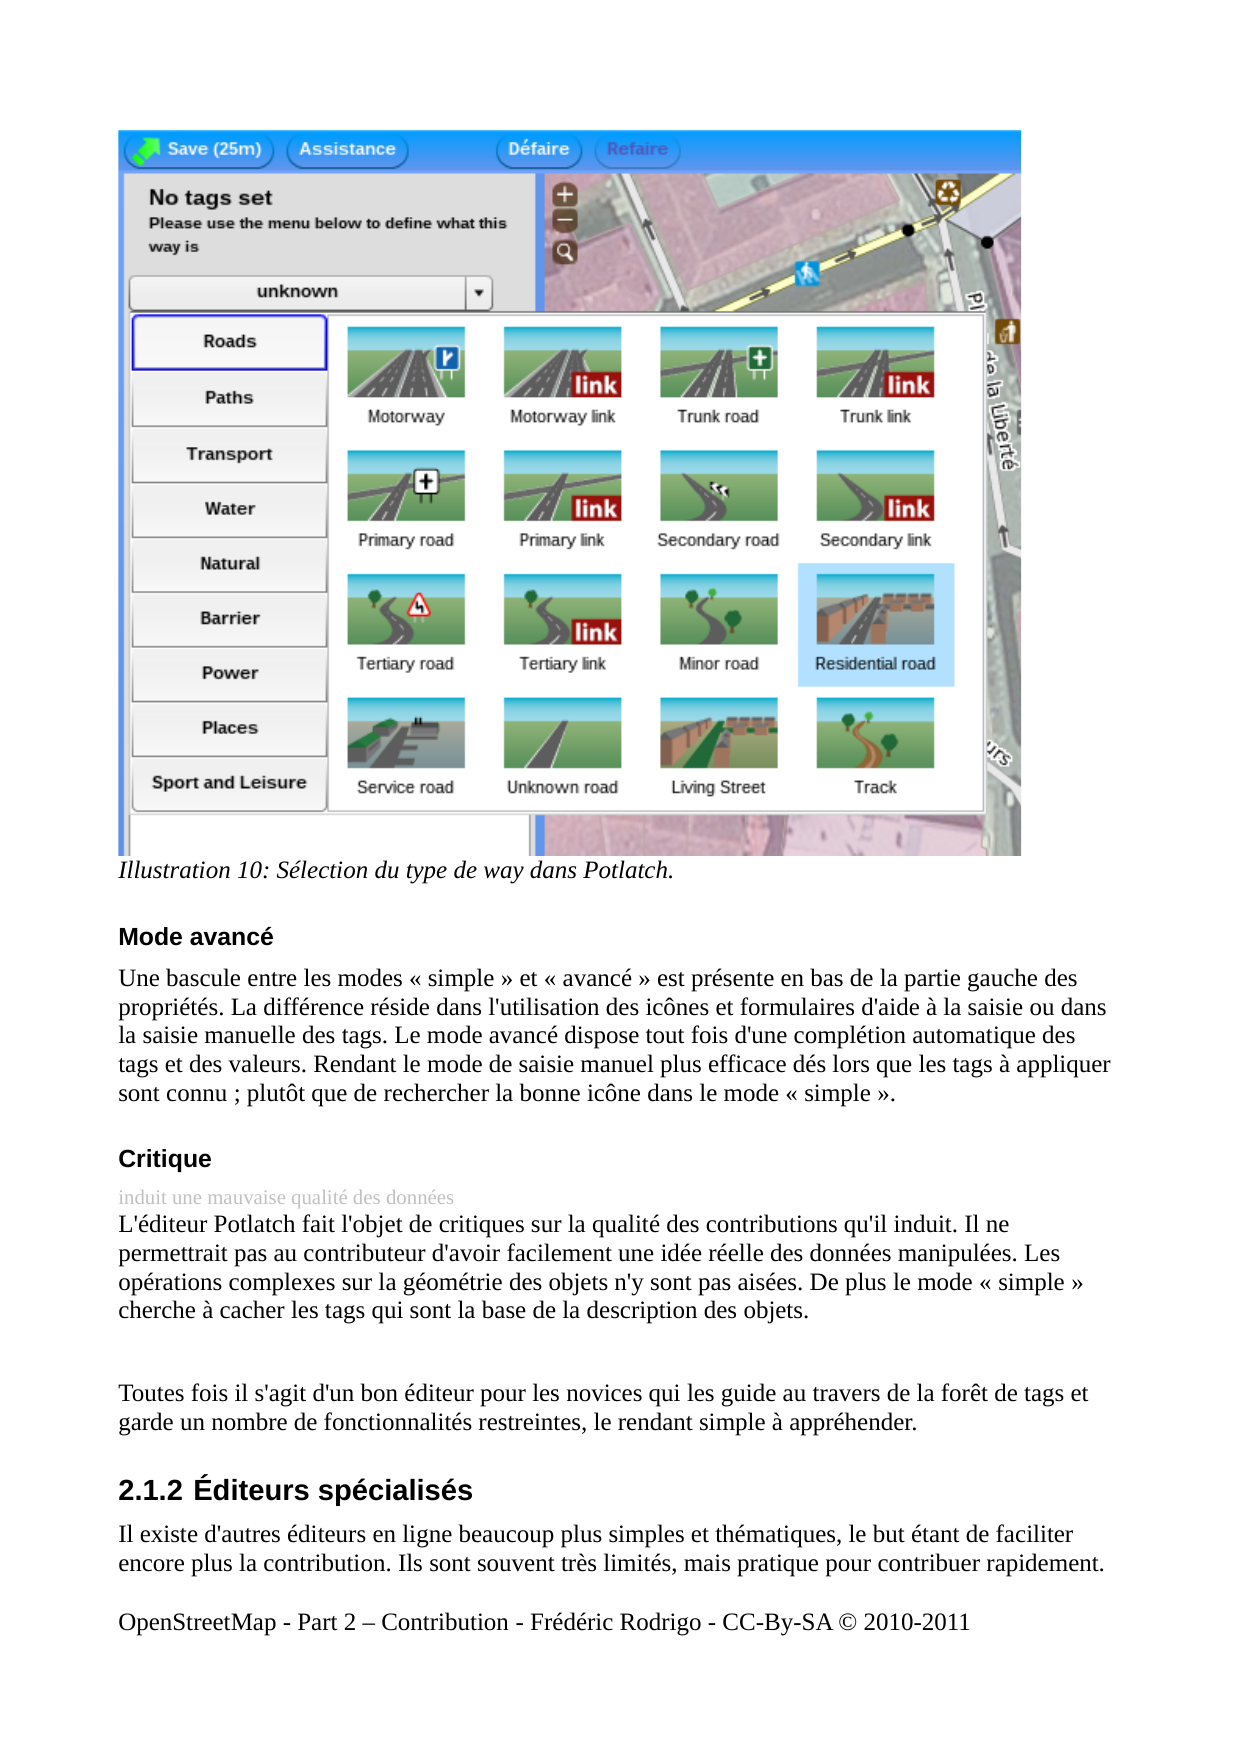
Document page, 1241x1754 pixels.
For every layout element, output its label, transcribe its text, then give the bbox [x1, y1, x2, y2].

text Une bascule entre les modes « simple » et « avancé » est présente en bas de la partie gauche des propriétés. La différence réside dans l'utilisation des icônes et formulaires d'aide à la saisie ou dans la saisie manuelle des tags. Le mode avancé dispose tout fois d'une complétion automatique des tags et des valeurs. Rendant le mode de saisie manuel plus efficace dés lors que les tags à appliquer sont connu ; plutôt que de rechercher la bonne icône dans le mode « simple ». [118, 963, 1122, 1107]
text Toutes fois il s'agit d'un bon éditeur pour les novices qui les guide au travers de la forêt de tags et garde un nombre de fonctionnalités restreintes, le rendant simple à appréhender. [118, 1378, 1122, 1436]
subtitle Mode avancé [118, 922, 1122, 950]
text L'éditeur Potlatch fait l'objet de critiques sur la qualité des contributions qu'il induit. Il ne permettrait pas au contributeur d'avoir facilement une idée réelle des données manipulées. Les opérations complexes sur la géométrie des objets n'y sont pas aisées. De plus le mode « simple » cherche à cacher les tags qui sont la base de la description des objets. [118, 1209, 1122, 1324]
text induit une mauvaise qualité des données [118, 1185, 1122, 1209]
text Il existe d'autres éditeurs en ligne beaucoup plus simples et thématiques, le but étant de faciliter encore plus la contribution. Ils sont souvent très limités, mais pratique pour contribuer rapidement. [118, 1519, 1122, 1577]
subtitle Critique [118, 1144, 1122, 1173]
picture [118, 130, 1022, 856]
text Illustration 10: Sélection du type de way dans Potlatch. [118, 856, 1021, 884]
subtitle Éditeurs spécialisés [118, 1473, 1122, 1507]
